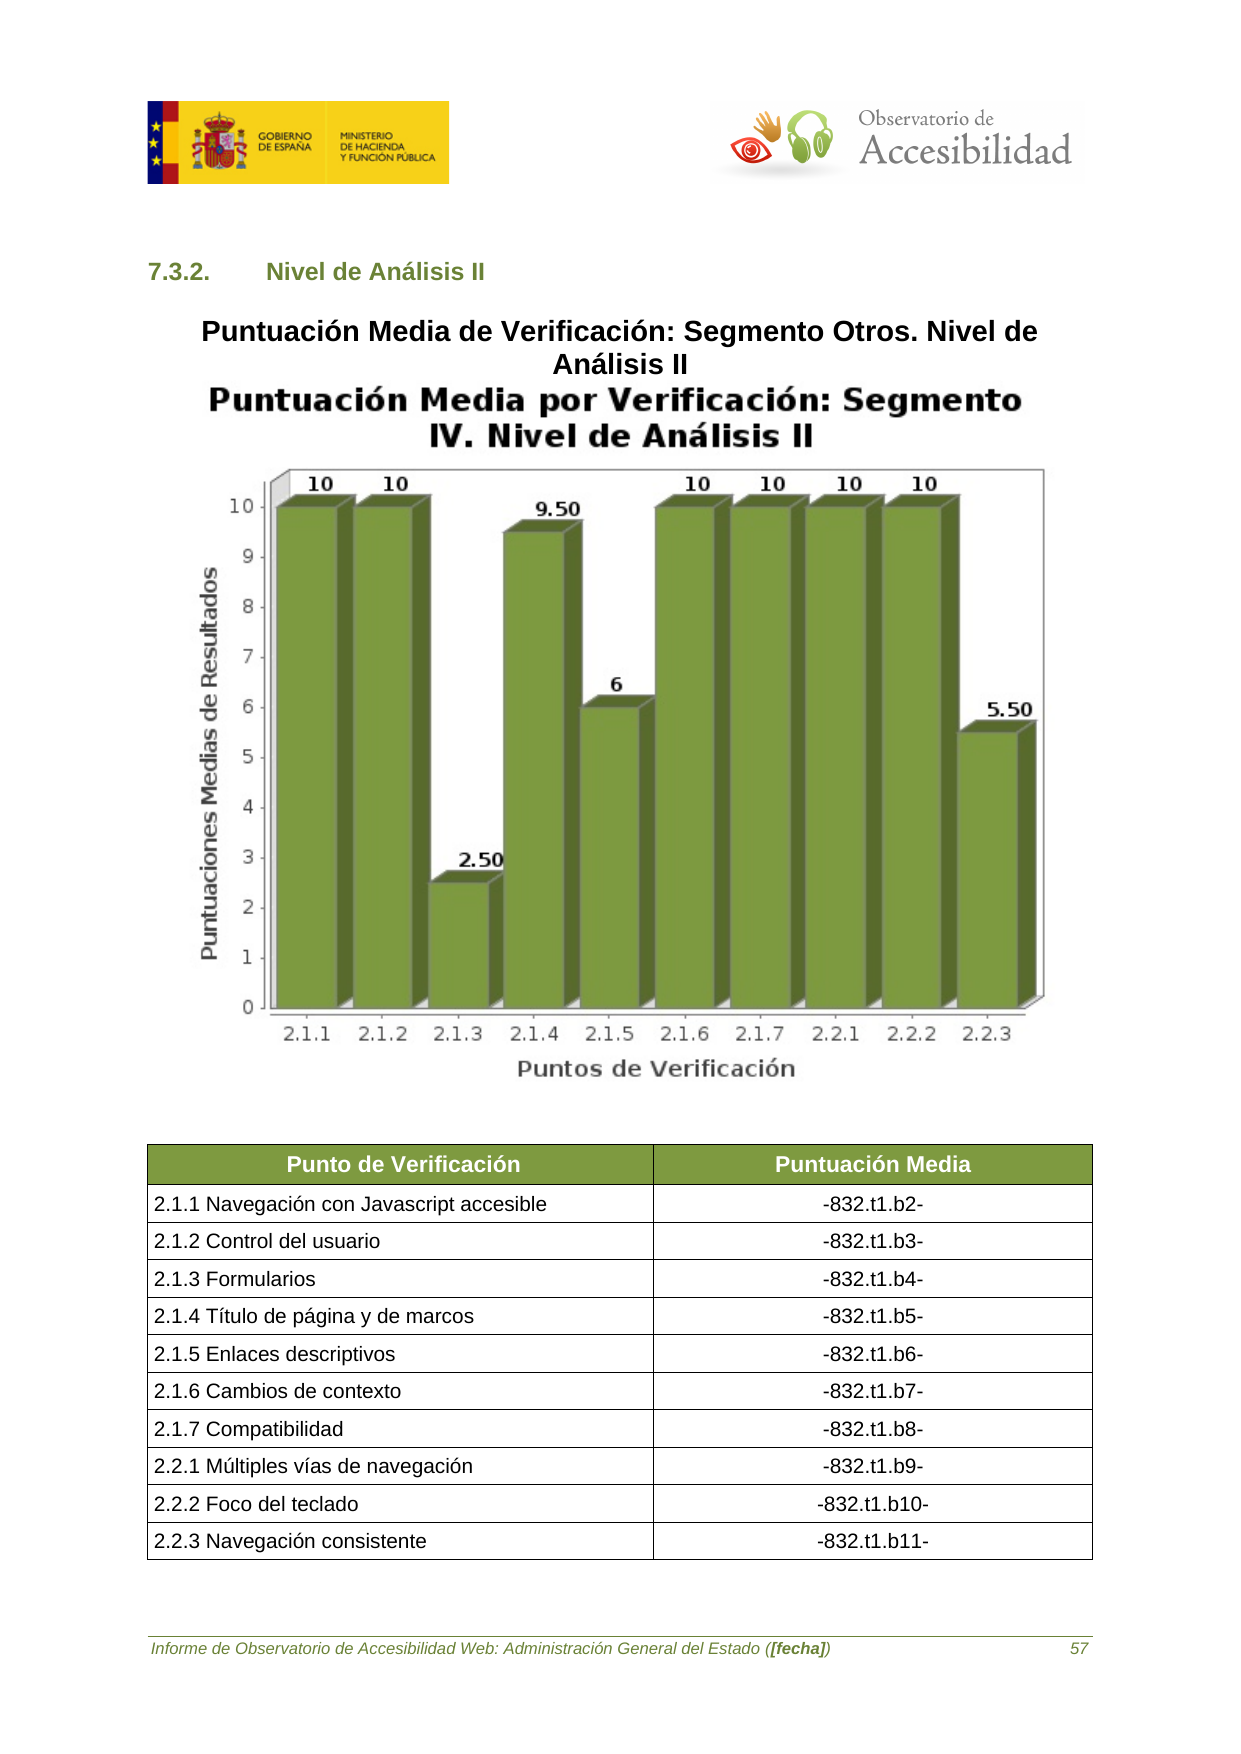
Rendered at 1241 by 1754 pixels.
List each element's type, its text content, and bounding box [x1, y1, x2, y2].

text Puntuación Media de Verificación: Segmento Otros. Nivel de Análisis II [148, 314, 1092, 381]
table_cell -832.t1.b6- [654, 1335, 1092, 1372]
table_cell -832.t1.b9- [654, 1448, 1092, 1484]
table_header Puntuación Media [654, 1145, 1092, 1184]
picture [147, 101, 450, 184]
table_cell -832.t1.b4- [654, 1260, 1092, 1297]
picture [710, 101, 1086, 184]
table_cell 2.1.2 Control del usuario [148, 1223, 653, 1259]
table_cell 2.1.7 Compatibilidad [148, 1410, 653, 1447]
table_cell 2.2.3 Navegación consistente [148, 1523, 653, 1559]
table_cell 2.1.6 Cambios de contexto [148, 1373, 653, 1409]
subtitle Nivel de Análisis II [148, 257, 1092, 286]
table_cell -832.t1.b3- [654, 1223, 1092, 1259]
table_cell 2.1.1 Navegación con Javascript accesible [148, 1185, 653, 1222]
table_cell -832.t1.b5- [654, 1298, 1092, 1334]
table_cell -832.t1.b8- [654, 1410, 1092, 1447]
table_cell -832.t1.b10- [654, 1485, 1092, 1522]
table_cell 2.1.3 Formularios [148, 1260, 653, 1297]
table_header Punto de Verificación [148, 1145, 653, 1184]
table_cell -832.t1.b2- [654, 1185, 1092, 1222]
table_cell 2.1.5 Enlaces descriptivos [148, 1335, 653, 1372]
table_cell 2.1.4 Título de página y de marcos [148, 1298, 653, 1334]
table_cell -832.t1.b11- [654, 1523, 1092, 1559]
picture [178, 380, 1062, 1091]
table_cell -832.t1.b7- [654, 1373, 1092, 1409]
table_cell 2.2.2 Foco del teclado [148, 1485, 653, 1522]
table_cell 2.2.1 Múltiples vías de navegación [148, 1448, 653, 1484]
